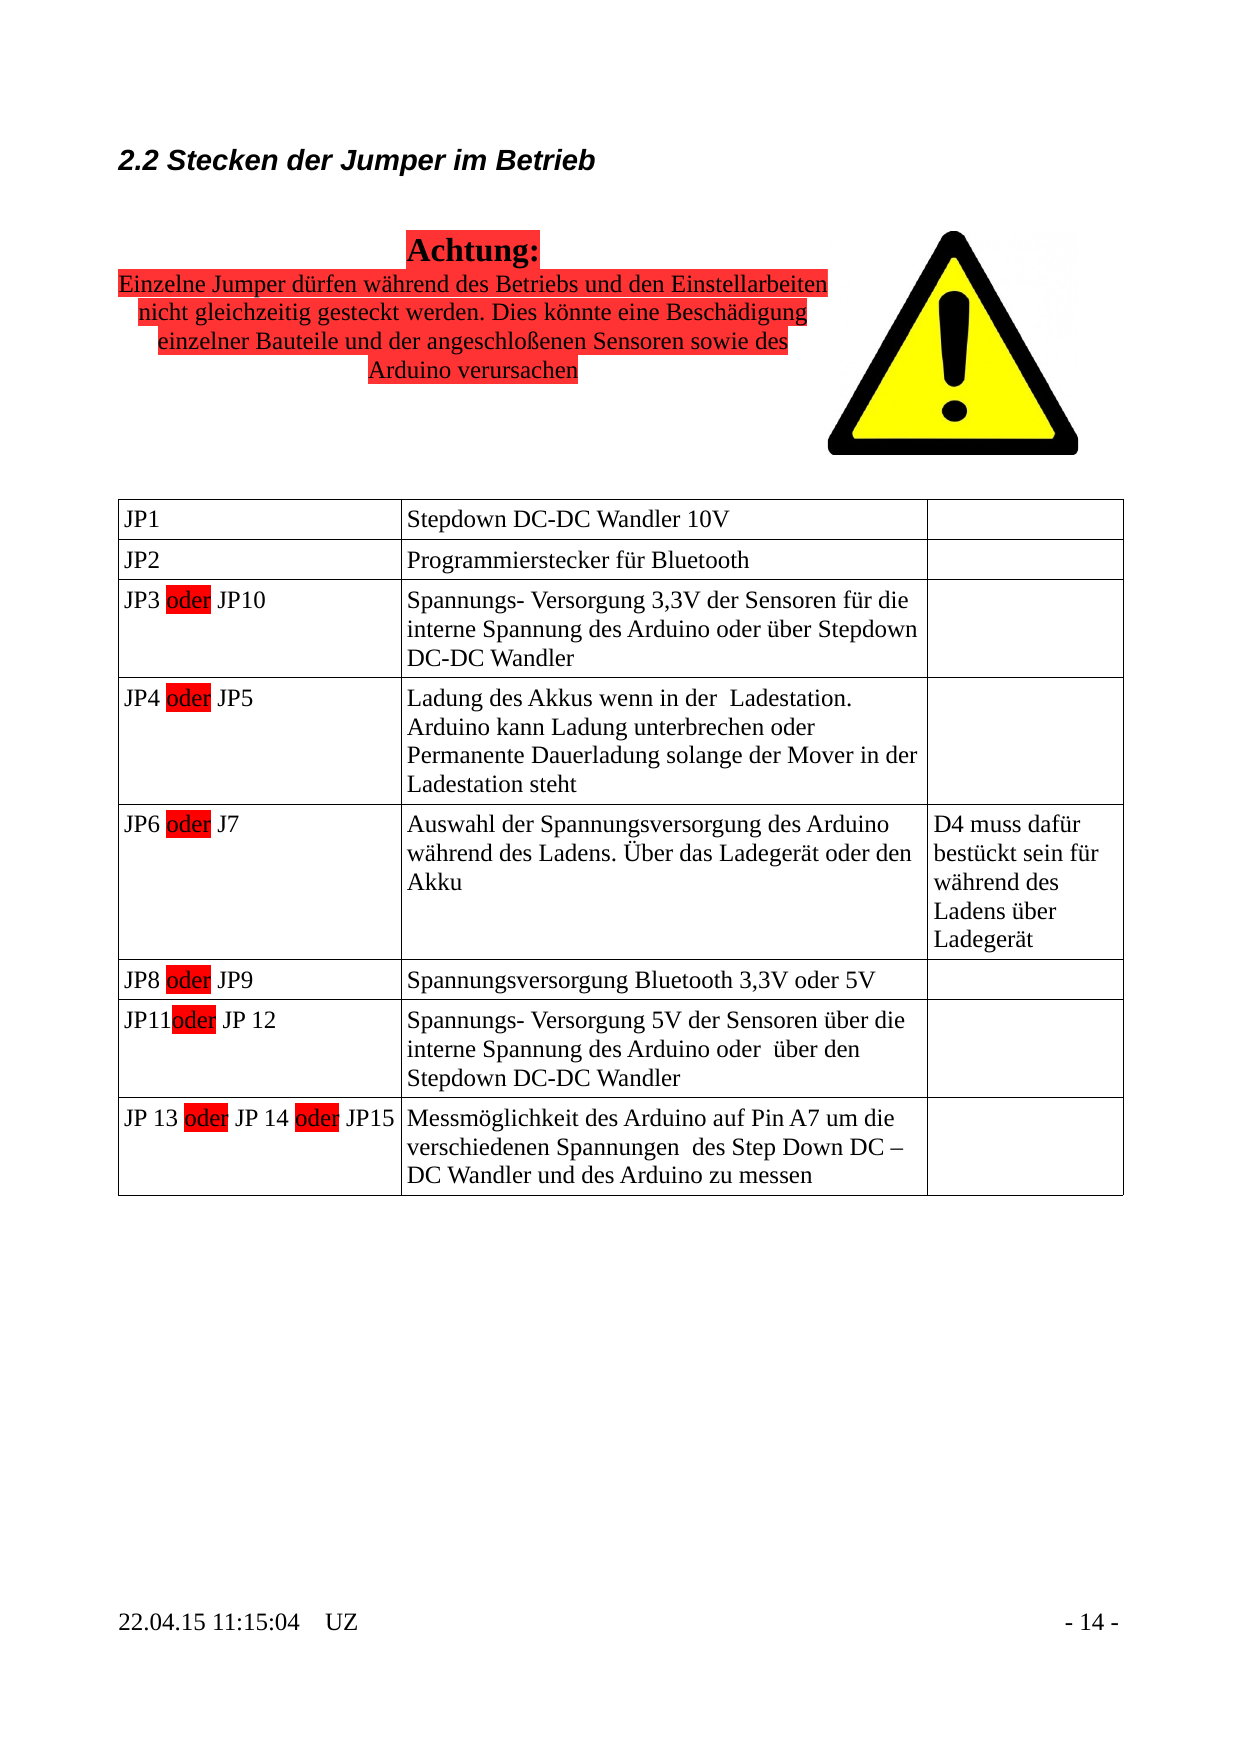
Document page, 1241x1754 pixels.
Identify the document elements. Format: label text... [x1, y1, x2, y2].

table_cell [928, 540, 1123, 579]
table_cell JP2 [119, 540, 401, 579]
subtitle 2.2 Stecken der Jumper im Betrieb [118, 143, 1122, 177]
table_cell [928, 1000, 1123, 1097]
table_cell JP11oder JP 12 [119, 1000, 401, 1097]
table_cell [928, 678, 1123, 804]
table_header Stepdown DC-DC Wandler 10V [402, 500, 927, 539]
table_cell Messmöglichkeit des Arduino auf Pin A7 um die verschiedenen Spannungen des Step Down DC – DC Wandler und des Arduino zu messen [402, 1098, 927, 1195]
text Einzelne Jumper dürfen während des Betriebs und den Einstellarbeiten nicht gleichzeitig gesteckt werden. Dies könnte eine Beschädigung einzelner Bauteile und der angeschloßenen Sensoren sowie des Arduino verursachen [118, 269, 827, 384]
table_cell Spannungsversorgung Bluetooth 3,3V oder 5V [402, 960, 927, 999]
table_cell [928, 1098, 1123, 1195]
table_cell [928, 960, 1123, 999]
table_cell JP4 oder JP5 [119, 678, 401, 804]
table_cell JP6 oder J7 [119, 805, 401, 959]
table_cell Programmierstecker für Bluetooth [402, 540, 927, 579]
table_header [928, 500, 1123, 539]
table_header JP1 [119, 500, 401, 539]
table_cell JP8 oder JP9 [119, 960, 401, 999]
picture [827, 231, 1079, 455]
text [1079, 269, 1122, 384]
table_cell Spannungs- Versorgung 3,3V der Sensoren für die interne Spannung des Arduino oder über Stepdown DC-DC Wandler [402, 580, 927, 677]
table_cell Spannungs- Versorgung 5V der Sensoren über die interne Spannung des Arduino oder über den Stepdown DC-DC Wandler [402, 1000, 927, 1097]
table_cell Ladung des Akkus wenn in der Ladestation. Arduino kann Ladung unterbrechen oder Permanente Dauerladung solange der Mover in der Ladestation steht [402, 678, 927, 804]
table_cell Auswahl der Spannungsversorgung des Arduino während des Ladens. Über das Ladegerät oder den Akku [402, 805, 927, 959]
text Achtung: [118, 230, 1122, 269]
table_cell JP 13 oder JP 14 oder JP15 [119, 1098, 401, 1195]
table_cell D4 muss dafür bestückt sein für während des Ladens über Ladegerät [928, 805, 1123, 959]
table_cell [928, 580, 1123, 677]
table_cell JP3 oder JP10 [119, 580, 401, 677]
